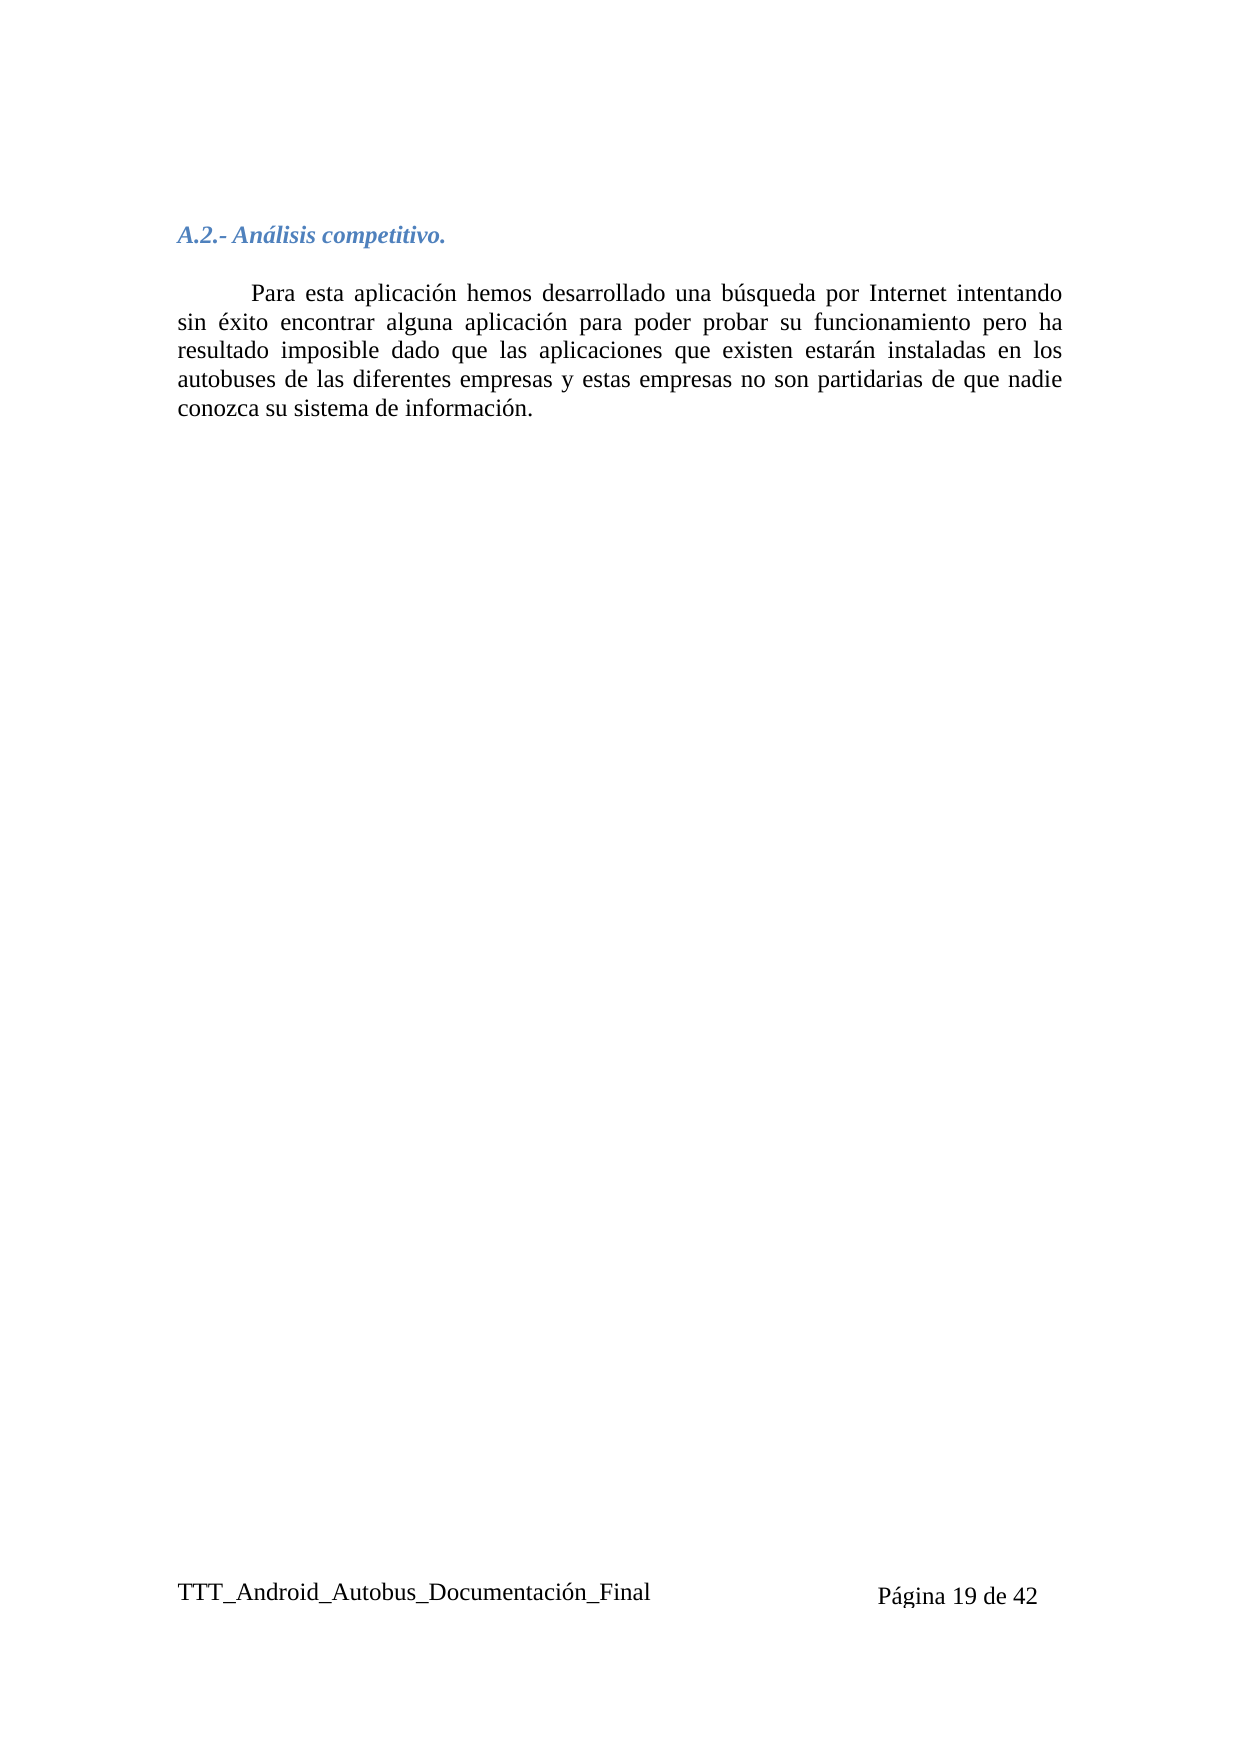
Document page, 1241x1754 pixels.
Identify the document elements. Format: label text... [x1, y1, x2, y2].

subtitle A.2.- Análisis competitivo. [177, 221, 1063, 249]
text Para esta aplicación hemos desarrollado una búsqueda por Internet intentando sin éxito encontrar alguna aplicación para poder probar su funcionamiento pero ha resultado imposible dado que las aplicaciones que existen estarán instaladas en los autobuses de las diferentes empresas y estas empresas no son partidarias de que nadie conozca su sistema de información. [177, 278, 1063, 422]
